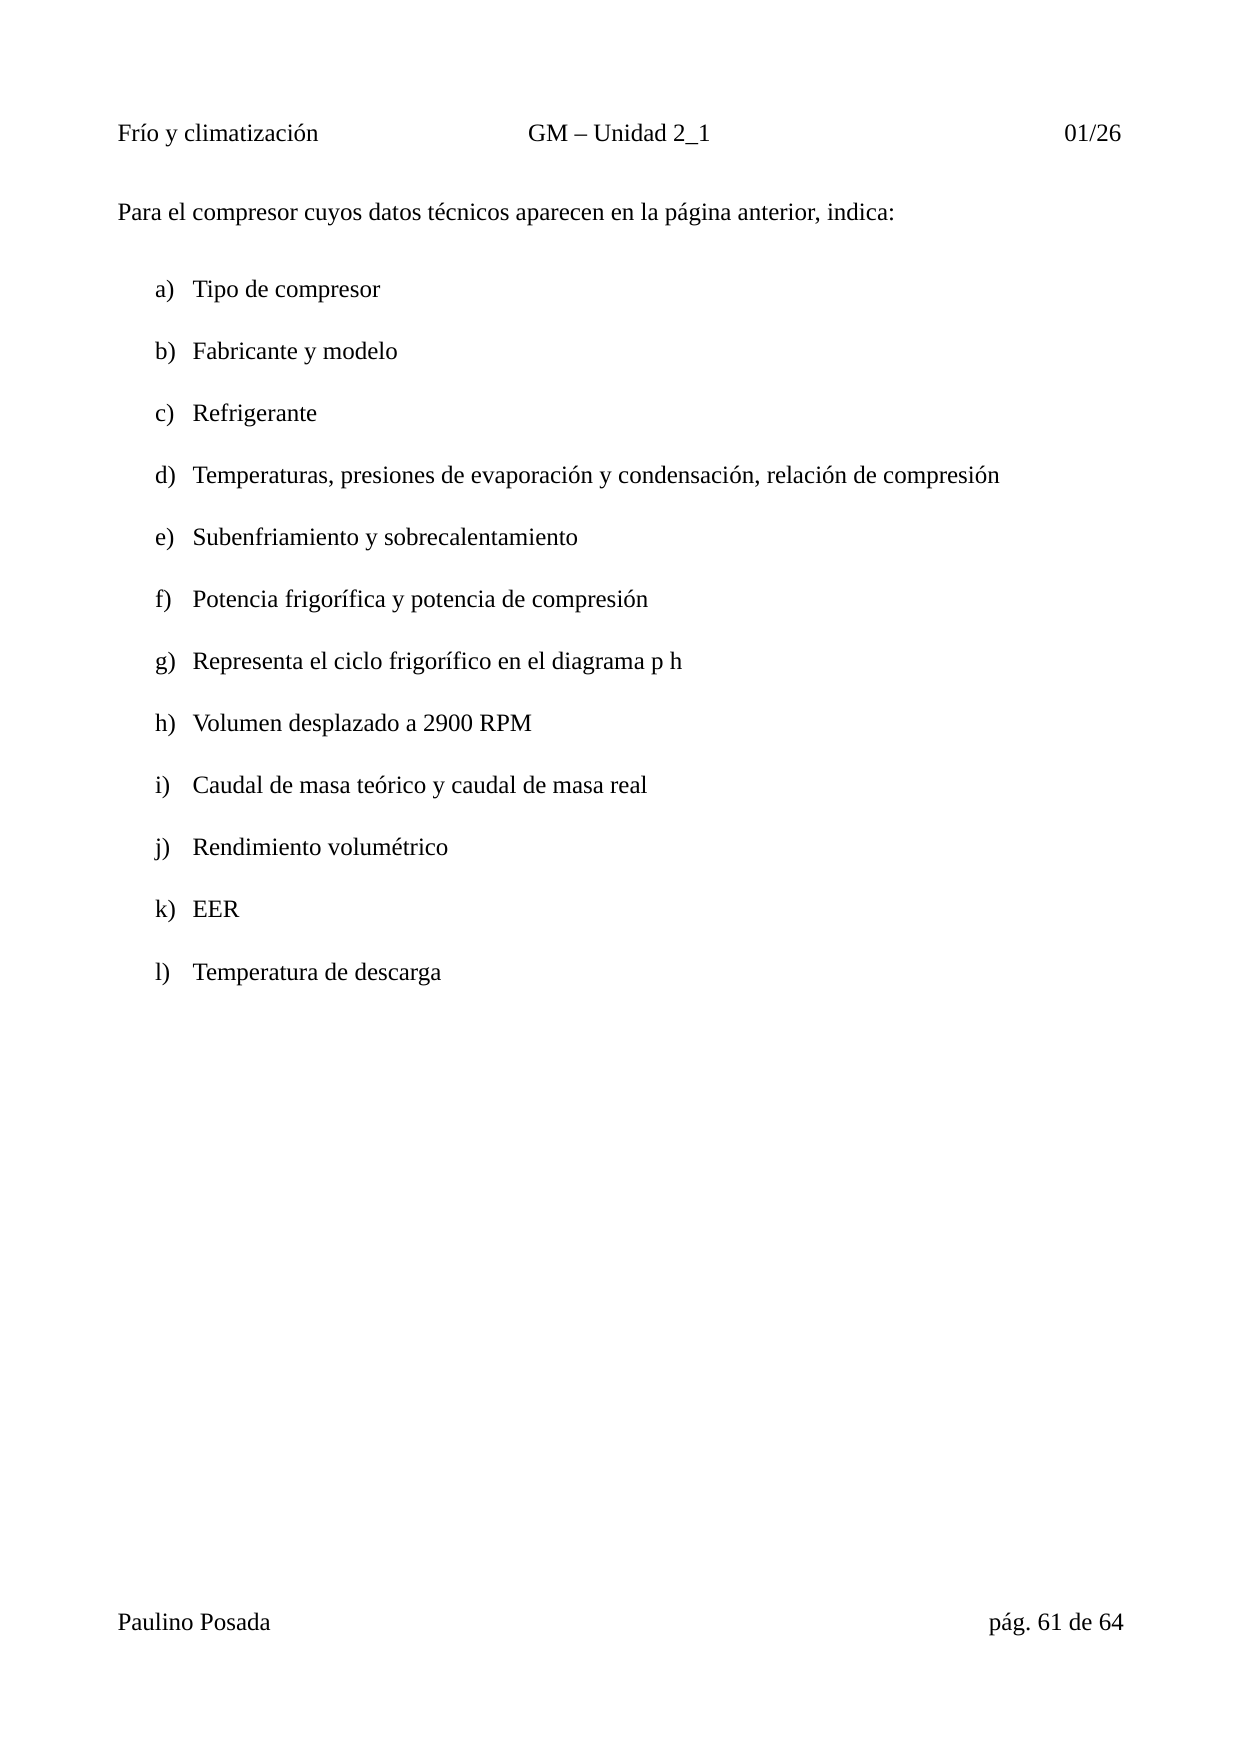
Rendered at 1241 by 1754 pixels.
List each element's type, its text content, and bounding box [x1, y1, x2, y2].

list Volumen desplazado a 2900 RPM [155, 708, 1123, 737]
list Tipo de compresor [155, 274, 1123, 302]
list Potencia frigorífica y potencia de compresión [155, 584, 1123, 613]
text Para el compresor cuyos datos técnicos aparecen en la página anterior, indica: [117, 197, 1123, 226]
list Rendimiento volumétrico [155, 832, 1123, 861]
list EER [155, 894, 1123, 923]
list Caudal de masa teórico y caudal de masa real [155, 770, 1123, 799]
list Temperatura de descarga [155, 957, 1123, 985]
list Fabricante y modelo [155, 336, 1123, 364]
list Representa el ciclo frigorífico en el diagrama p h [155, 646, 1123, 675]
list Temperaturas, presiones de evaporación y condensación, relación de compresión [155, 460, 1123, 489]
list Refrigerante [155, 398, 1123, 427]
list Subenfriamiento y sobrecalentamiento [155, 522, 1123, 551]
